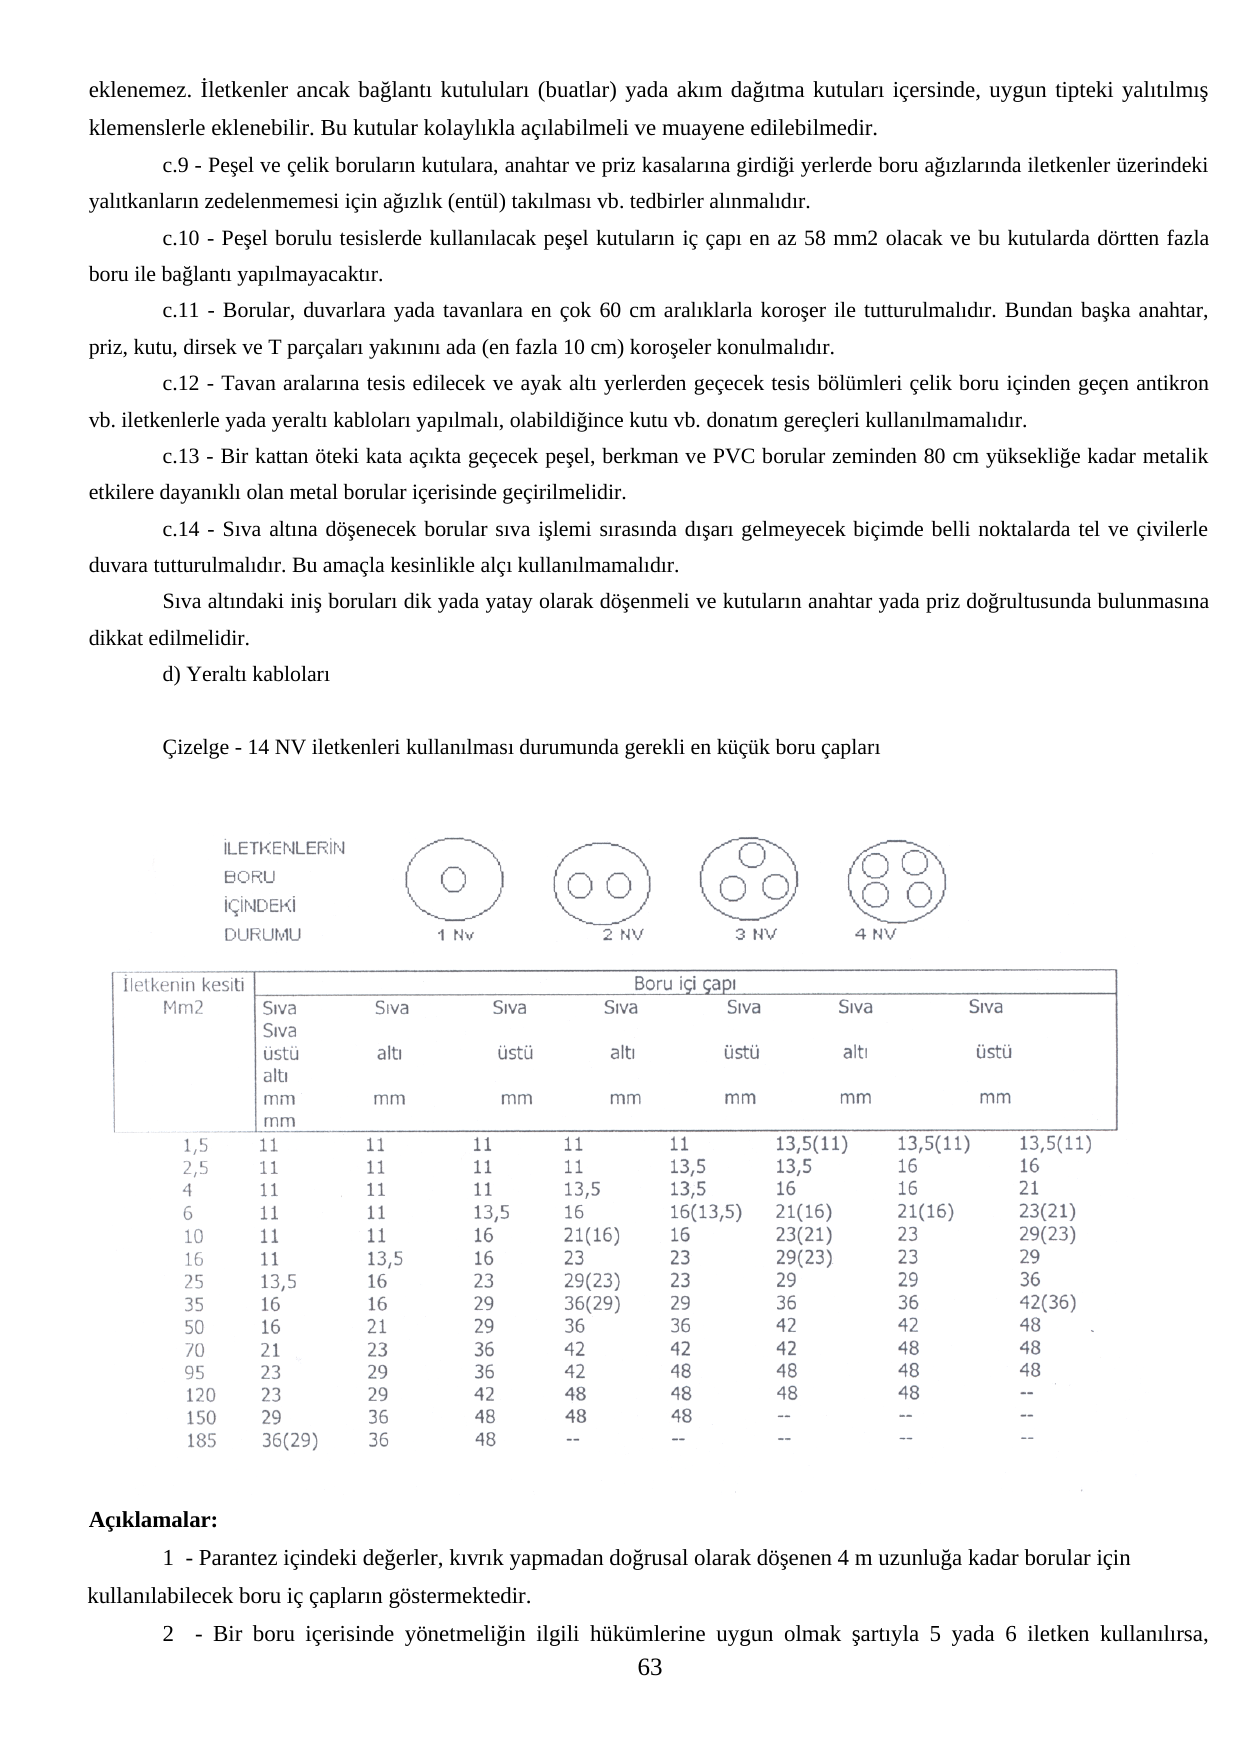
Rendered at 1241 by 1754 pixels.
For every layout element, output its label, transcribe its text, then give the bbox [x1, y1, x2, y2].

text c.12 - Tavan aralarına tesis edilecek ve ayak altı yerlerden geçecek tesis bölümleri çelik boru içinden geçen antikron vb. iletkenlerle yada yeraltı kabloları yapılmalı, olabildiğince kutu vb. donatım gereçleri kullanılmamalıdır. [88, 371, 1211, 432]
text c.11 - Borular, duvarlara yada tavanlara en çok 60 cm aralıklarla koroşer ile tutturulmalıdır. Bundan başka anahtar, priz, kutu, dirsek ve T parçaları yakınını ada (en fazla 10 cm) koroşeler konulmalıdır. [88, 298, 1211, 359]
picture [107, 821, 1154, 1495]
text c.9 - Peşel ve çelik boruların kutulara, anahtar ve priz kasalarına girdiği yerlerde boru ağızlarında iletkenler üzerindeki yalıtkanların zedelenmemesi için ağızlık (entül) takılması vb. tedbirler alınmalıdır. [88, 153, 1211, 214]
text 1 - Parantez içindeki değerler, kıvrık yapmadan doğrusal olarak döşenen 4 m uzunluğa kadar borular için [87, 1545, 1211, 1571]
text Sıva altındaki iniş boruları dik yada yatay olarak döşenmeli ve kutuların anahtar yada priz doğrultusunda bulunmasına dikkat edilmelidir. [88, 589, 1211, 650]
text Açıklamalar: [87, 807, 1211, 1532]
text 2 - Bir boru içerisinde yönetmeliğin ilgili hükümlerine uygun olmak şartıyla 5 yada 6 iletken kullanılırsa, [87, 1621, 1211, 1647]
text kullanılabilecek boru iç çapların göstermektedir. [87, 1583, 1211, 1609]
text Çizelge - 14 NV iletkenleri kullanılması durumunda gerekli en küçük boru çapları [88, 735, 1211, 759]
text c.10 - Peşel borulu tesislerde kullanılacak peşel kutuların iç çapı en az 58 mm2 olacak ve bu kutularda dörtten fazla boru ile bağlantı yapılmayacaktır. [88, 226, 1211, 286]
text eklenemez. İletkenler ancak bağlantı kutuluları (buatlar) yada akım dağıtma kutuları içersinde, uygun tipteki yalıtılmış klemenslerle eklenebilir. Bu kutular kolaylıkla açılabilmeli ve muayene edilebilmedir. [88, 77, 1211, 140]
text d) Yeraltı kabloları [88, 662, 1211, 686]
text c.13 - Bir kattan öteki kata açıkta geçecek peşel, berkman ve PVC borular zeminden 80 cm yüksekliğe kadar metalik etkilere dayanıklı olan metal borular içerisinde geçirilmelidir. [88, 444, 1211, 504]
text c.14 - Sıva altına döşenecek borular sıva işlemi sırasında dışarı gelmeyecek biçimde belli noktalarda tel ve çivilerle duvara tutturulmalıdır. Bu amaçla kesinlikle alçı kullanılmamalıdır. [88, 517, 1211, 577]
